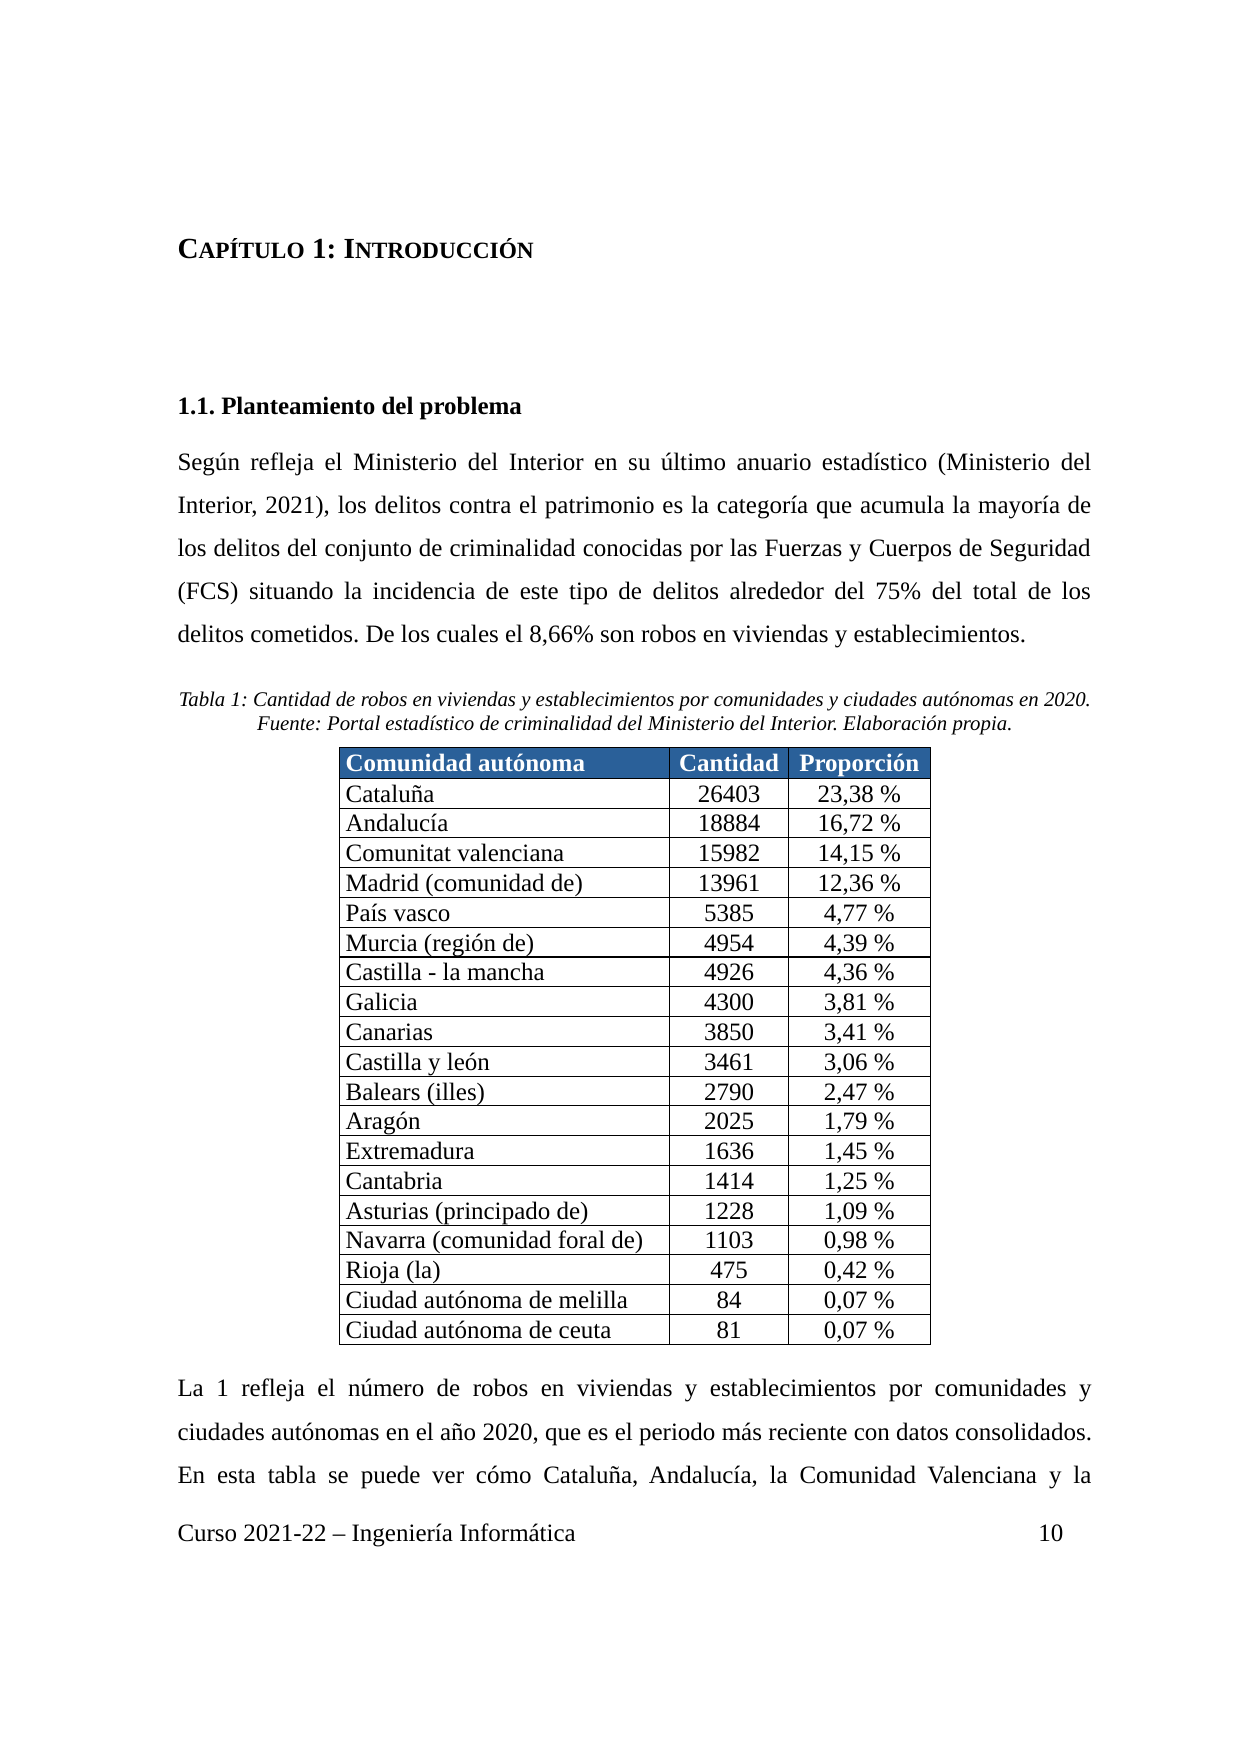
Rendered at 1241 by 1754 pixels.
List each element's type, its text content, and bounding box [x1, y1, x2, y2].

table_cell Balears (illes) [340, 1077, 669, 1105]
table_header Comunidad autónoma [340, 748, 669, 778]
text La Tabla 1 refleja el número de robos en viviendas y establecimientos por comunidades y ciudades autónomas en el año 2020, que es el periodo más reciente con datos consolidados. En esta tabla se puede ver cómo Cataluña, Andalucía, la Comunidad Valenciana y la Comunidad Autónoma de Madrid (CAM) son las comunidades autónomas que registran un mayor número de este tipo de delitos representando las dos terceras partes del total de robos en viviendas y establecimientos de toda España. El resto de comunidades autónomas tienen una incidencia considerablemente inferior. [177, 1373, 1092, 1488]
text Tabla 1: Cantidad de robos en viviendas y establecimientos por comunidades y ciudades autónomas en 2020. Fuente: Portal estadístico de criminalidad del Ministerio del Interior. Elaboración propia. [177, 686, 1092, 734]
table_cell 5385 [670, 898, 788, 927]
table_cell 3,06 % [789, 1047, 930, 1076]
table_cell 16,72 % [789, 809, 930, 837]
subtitle Capítulo 1: Introducción [177, 231, 1092, 265]
table_cell Extremadura [340, 1136, 669, 1165]
table_cell 4,39 % [789, 928, 930, 956]
table_cell 2,47 % [789, 1077, 930, 1105]
table_cell Asturias (principado de) [340, 1196, 669, 1224]
table_cell Galicia [340, 987, 669, 1016]
table_cell 0,07 % [789, 1285, 930, 1314]
table_cell 84 [670, 1285, 788, 1314]
table_cell 3,41 % [789, 1017, 930, 1046]
table_cell 2025 [670, 1106, 788, 1135]
table_cell 1414 [670, 1166, 788, 1195]
table_cell 4,77 % [789, 898, 930, 927]
table_cell 4954 [670, 928, 788, 956]
table_cell 3461 [670, 1047, 788, 1076]
table_cell Navarra (comunidad foral de) [340, 1226, 669, 1254]
table_cell Murcia (región de) [340, 928, 669, 956]
table_cell Madrid (comunidad de) [340, 868, 669, 897]
table_cell 13961 [670, 868, 788, 897]
table_cell 3850 [670, 1017, 788, 1046]
table_cell 23,38 % [789, 779, 930, 807]
table_cell País vasco [340, 898, 669, 927]
text Según refleja el Ministerio del Interior en su último anuario estadístico (Ministerio del Interior, 2021), los delitos contra el patrimonio es la categoría que acumula la mayoría de los delitos del conjunto de criminalidad conocidas por las Fuerzas y Cuerpos de Seguridad (FCS) situando la incidencia de este tipo de delitos alrededor del 75% del total de los delitos cometidos. De los cuales el 8,66% son robos en viviendas y establecimientos. [177, 447, 1092, 648]
table_cell Ciudad autónoma de ceuta [340, 1315, 669, 1344]
table_cell 0,42 % [789, 1255, 930, 1284]
table_cell Canarias [340, 1017, 669, 1046]
table_cell Cataluña [340, 779, 669, 807]
table_cell 1,25 % [789, 1166, 930, 1195]
table_cell 81 [670, 1315, 788, 1344]
table_cell 1,09 % [789, 1196, 930, 1224]
table_cell 0,07 % [789, 1315, 930, 1344]
table_cell 475 [670, 1255, 788, 1284]
table_cell Andalucía [340, 809, 669, 837]
table_cell 1636 [670, 1136, 788, 1165]
table_cell 26403 [670, 779, 788, 807]
table_header Cantidad [670, 748, 788, 778]
table_cell 3,81 % [789, 987, 930, 1016]
table_cell 4300 [670, 987, 788, 1016]
table_cell 14,15 % [789, 838, 930, 867]
subtitle 1.1. Planteamiento del problema [177, 391, 1092, 420]
table_cell Aragón [340, 1106, 669, 1135]
table_header Proporción [789, 748, 930, 778]
table_cell Cantabria [340, 1166, 669, 1195]
table_cell Rioja (la) [340, 1255, 669, 1284]
table_cell 1,45 % [789, 1136, 930, 1165]
table_cell 12,36 % [789, 868, 930, 897]
table_cell 1228 [670, 1196, 788, 1224]
table_cell 15982 [670, 838, 788, 867]
table_cell 18884 [670, 809, 788, 837]
table_cell 1,79 % [789, 1106, 930, 1135]
table_cell 4,36 % [789, 958, 930, 986]
table_cell Castilla y león [340, 1047, 669, 1076]
table_cell Comunitat valenciana [340, 838, 669, 867]
table_cell 0,98 % [789, 1226, 930, 1254]
table_cell Ciudad autónoma de melilla [340, 1285, 669, 1314]
table_cell Castilla - la mancha [340, 958, 669, 986]
table_cell 2790 [670, 1077, 788, 1105]
table_cell 4926 [670, 958, 788, 986]
table_cell 1103 [670, 1226, 788, 1254]
